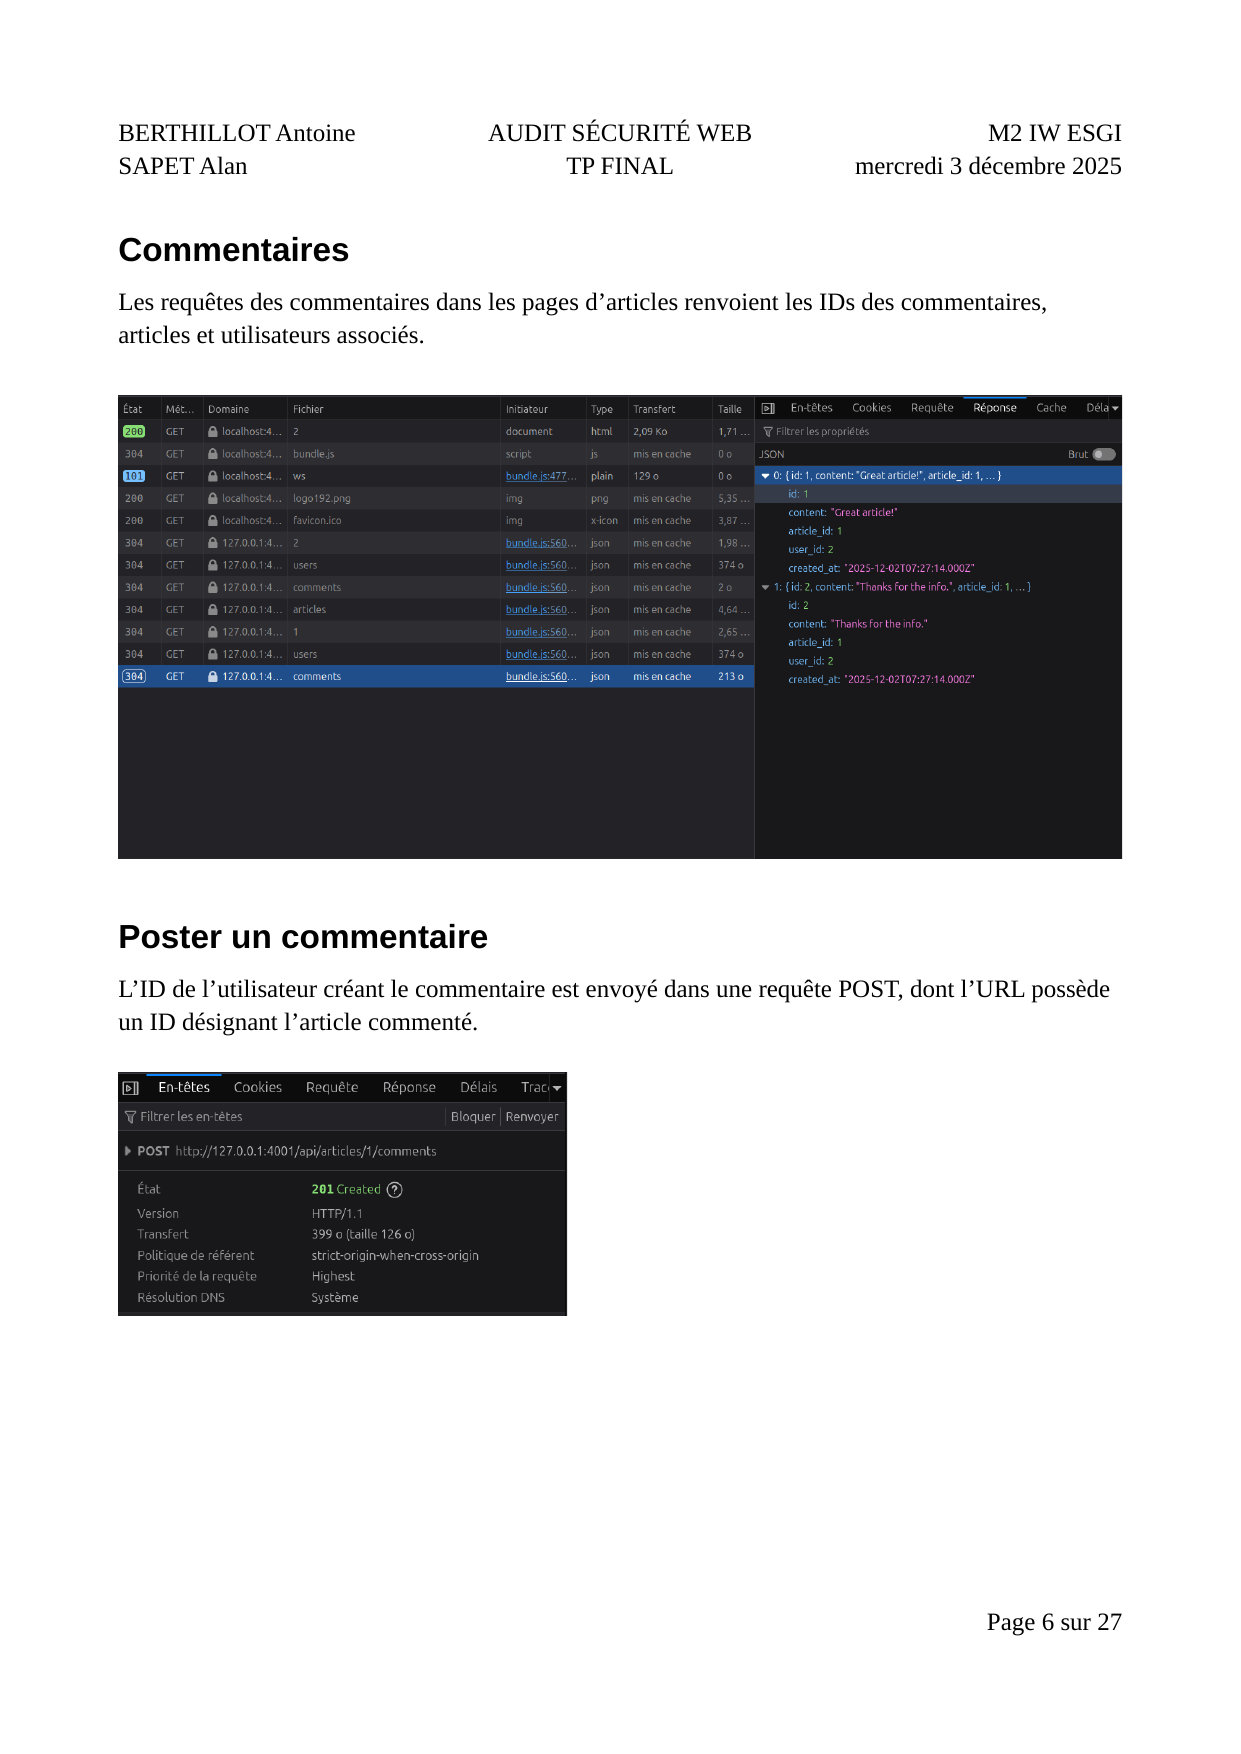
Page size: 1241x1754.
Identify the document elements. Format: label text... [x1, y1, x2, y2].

picture [118, 1072, 568, 1316]
picture [118, 395, 1123, 859]
text Les requêtes des commentaires dans les pages d’articles renvoient les IDs des commentaires, articles et utilisateurs associés. [118, 287, 1122, 349]
subtitle Poster un commentaire [118, 917, 1122, 956]
text L’ID de l’utilisateur créant le commentaire est envoyé dans une requête POST, dont l’URL possède un ID désignant l’article commenté. [118, 974, 1122, 1036]
subtitle Commentaires [118, 230, 1122, 269]
